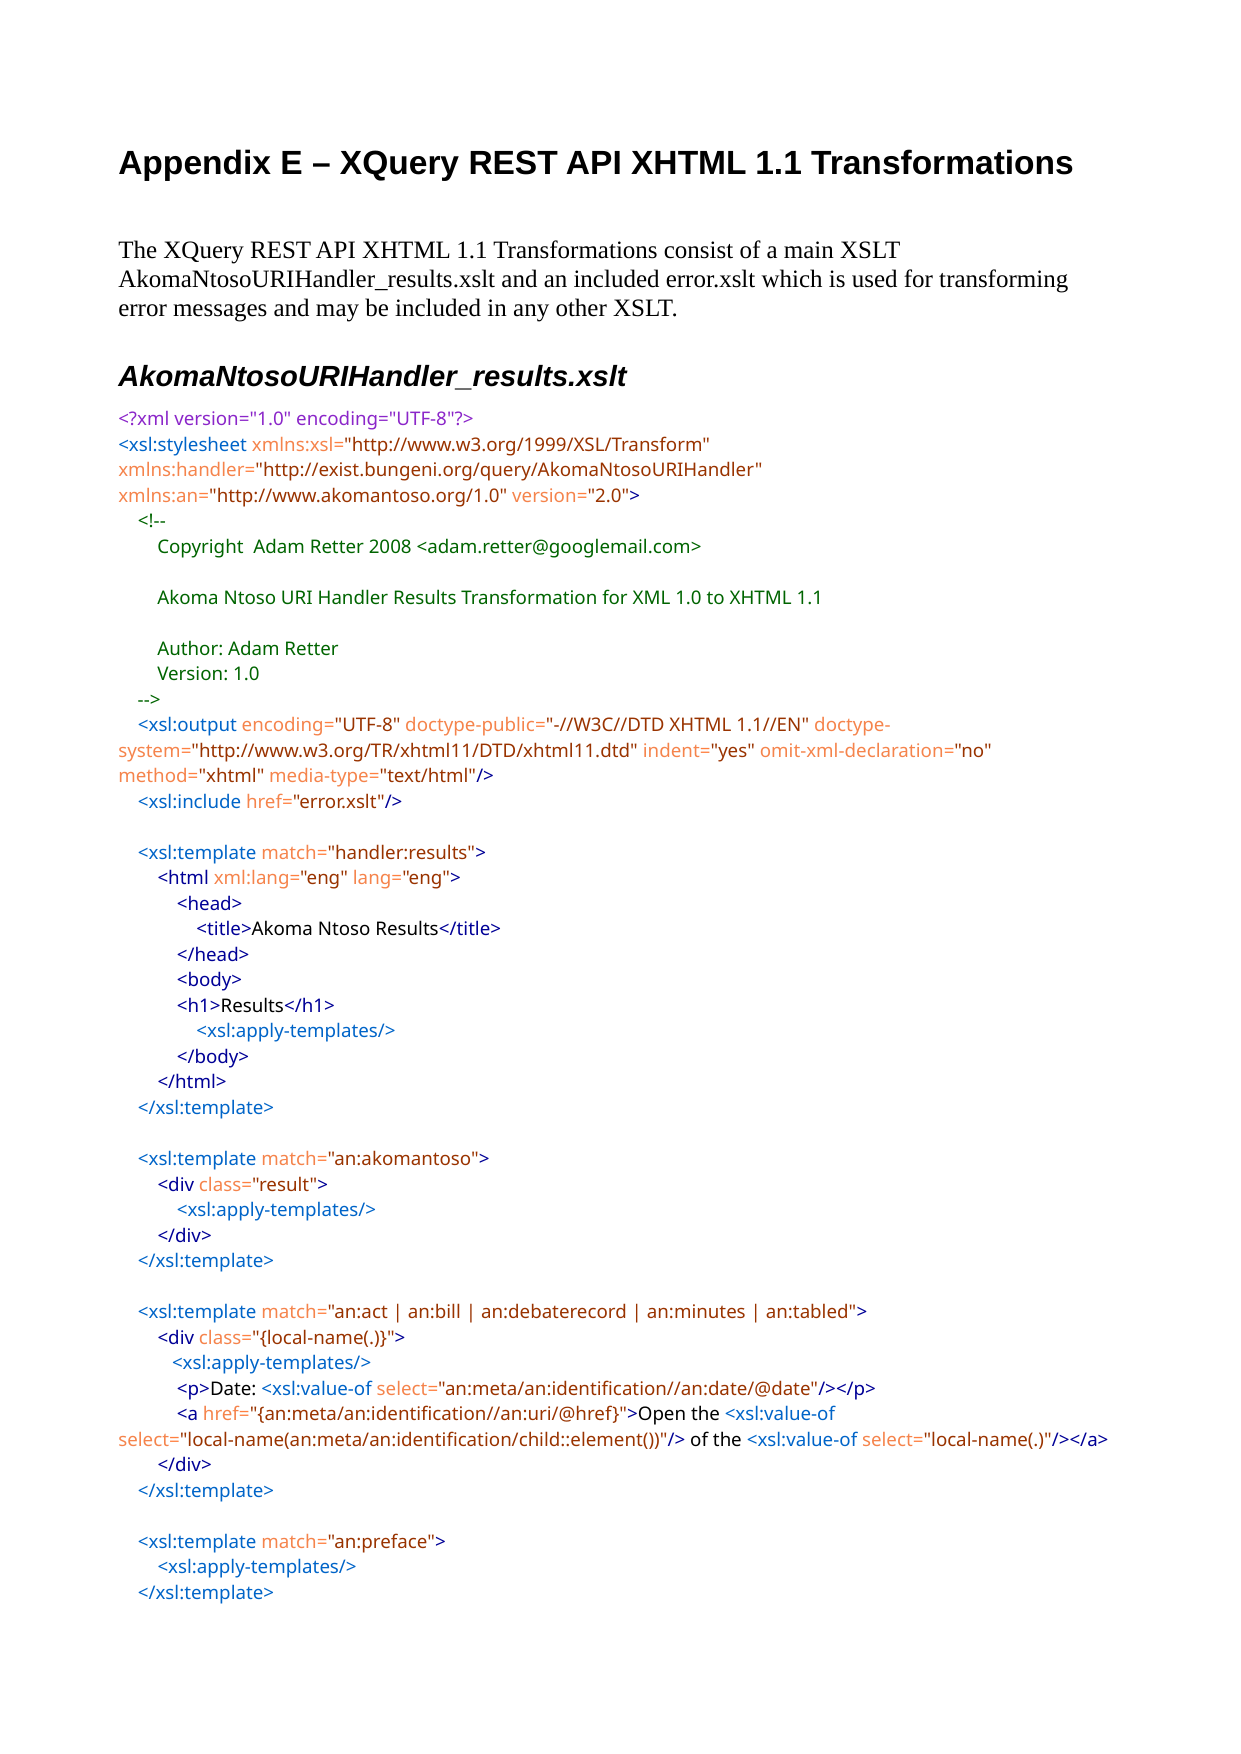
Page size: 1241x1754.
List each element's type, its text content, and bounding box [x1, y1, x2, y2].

text <?xml version="1.0" encoding="UTF-8"?> [118, 405, 1122, 431]
text <xsl:apply-templates/> [118, 1349, 1122, 1375]
text </div> [118, 1222, 1122, 1247]
text </body> [118, 1043, 1122, 1069]
text <a href="{an:meta/an:identification//an:uri/@href}">Open the <xsl:value-of select="local-name(an:meta/an:identification/child::element())"/> of the <xsl:value-of select="local-name(.)"/></a> [118, 1401, 1122, 1452]
text <p>Date: <xsl:value-of select="an:meta/an:identification//an:date/@date"/></p> [118, 1375, 1122, 1401]
text The XQuery REST API XHTML 1.1 Transformations consist of a main XSLT AkomaNtosoURIHandler_results.xslt and an included error.xslt which is used for transforming error messages and may be included in any other XSLT. [118, 236, 1122, 322]
text <xsl:apply-templates/> [118, 1018, 1122, 1043]
text <xsl:apply-templates/> [118, 1554, 1122, 1579]
text <xsl:template match="an:preface"> [118, 1528, 1122, 1554]
text Author: Adam Retter [118, 635, 1122, 661]
text <xsl:template match="an:akomantoso"> [118, 1145, 1122, 1171]
text <xsl:template match="handler:results"> [118, 839, 1122, 865]
text <div class="result"> [118, 1171, 1122, 1196]
subtitle AkomaNtosoURIHandler_results.xslt [118, 359, 1122, 393]
text Akoma Ntoso URI Handler Results Transformation for XML 1.0 to XHTML 1.1 [118, 584, 1122, 609]
text <div class="{local-name(.)}"> [118, 1324, 1122, 1349]
text --> [118, 686, 1122, 712]
text <xsl:stylesheet xmlns:xsl="http://www.w3.org/1999/XSL/Transform" xmlns:handler="http://exist.bungeni.org/query/AkomaNtosoURIHandler" xmlns:an="http://www.akomantoso.org/1.0" version="2.0"> [118, 431, 1122, 507]
text <html xml:lang="eng" lang="eng"> [118, 865, 1122, 890]
text </xsl:template> [118, 1094, 1122, 1120]
subtitle Appendix E – XQuery REST API XHTML 1.1 Transformations [118, 143, 1122, 182]
text </html> [118, 1069, 1122, 1094]
text </div> [118, 1452, 1122, 1477]
text <xsl:output encoding="UTF-8" doctype-public="-//W3C//DTD XHTML 1.1//EN" doctype-system="http://www.w3.org/TR/xhtml11/DTD/xhtml11.dtd" indent="yes" omit-xml-declaration="no" method="xhtml" media-type="text/html"/> [118, 712, 1122, 788]
text <title>Akoma Ntoso Results</title> [118, 916, 1122, 941]
text <!-- [118, 507, 1122, 533]
text <body> [118, 967, 1122, 992]
text </xsl:template> [118, 1247, 1122, 1273]
text <h1>Results</h1> [118, 992, 1122, 1018]
text <xsl:apply-templates/> [118, 1196, 1122, 1222]
text </head> [118, 941, 1122, 967]
text <head> [118, 890, 1122, 916]
text <xsl:template match="an:act | an:bill | an:debaterecord | an:minutes | an:tabled"> [118, 1298, 1122, 1324]
text </xsl:template> [118, 1477, 1122, 1503]
text Version: 1.0 [118, 661, 1122, 686]
text <xsl:include href="error.xslt"/> [118, 788, 1122, 814]
text Copyright Adam Retter 2008 <adam.retter@googlemail.com> [118, 533, 1122, 558]
text </xsl:template> [118, 1579, 1122, 1605]
